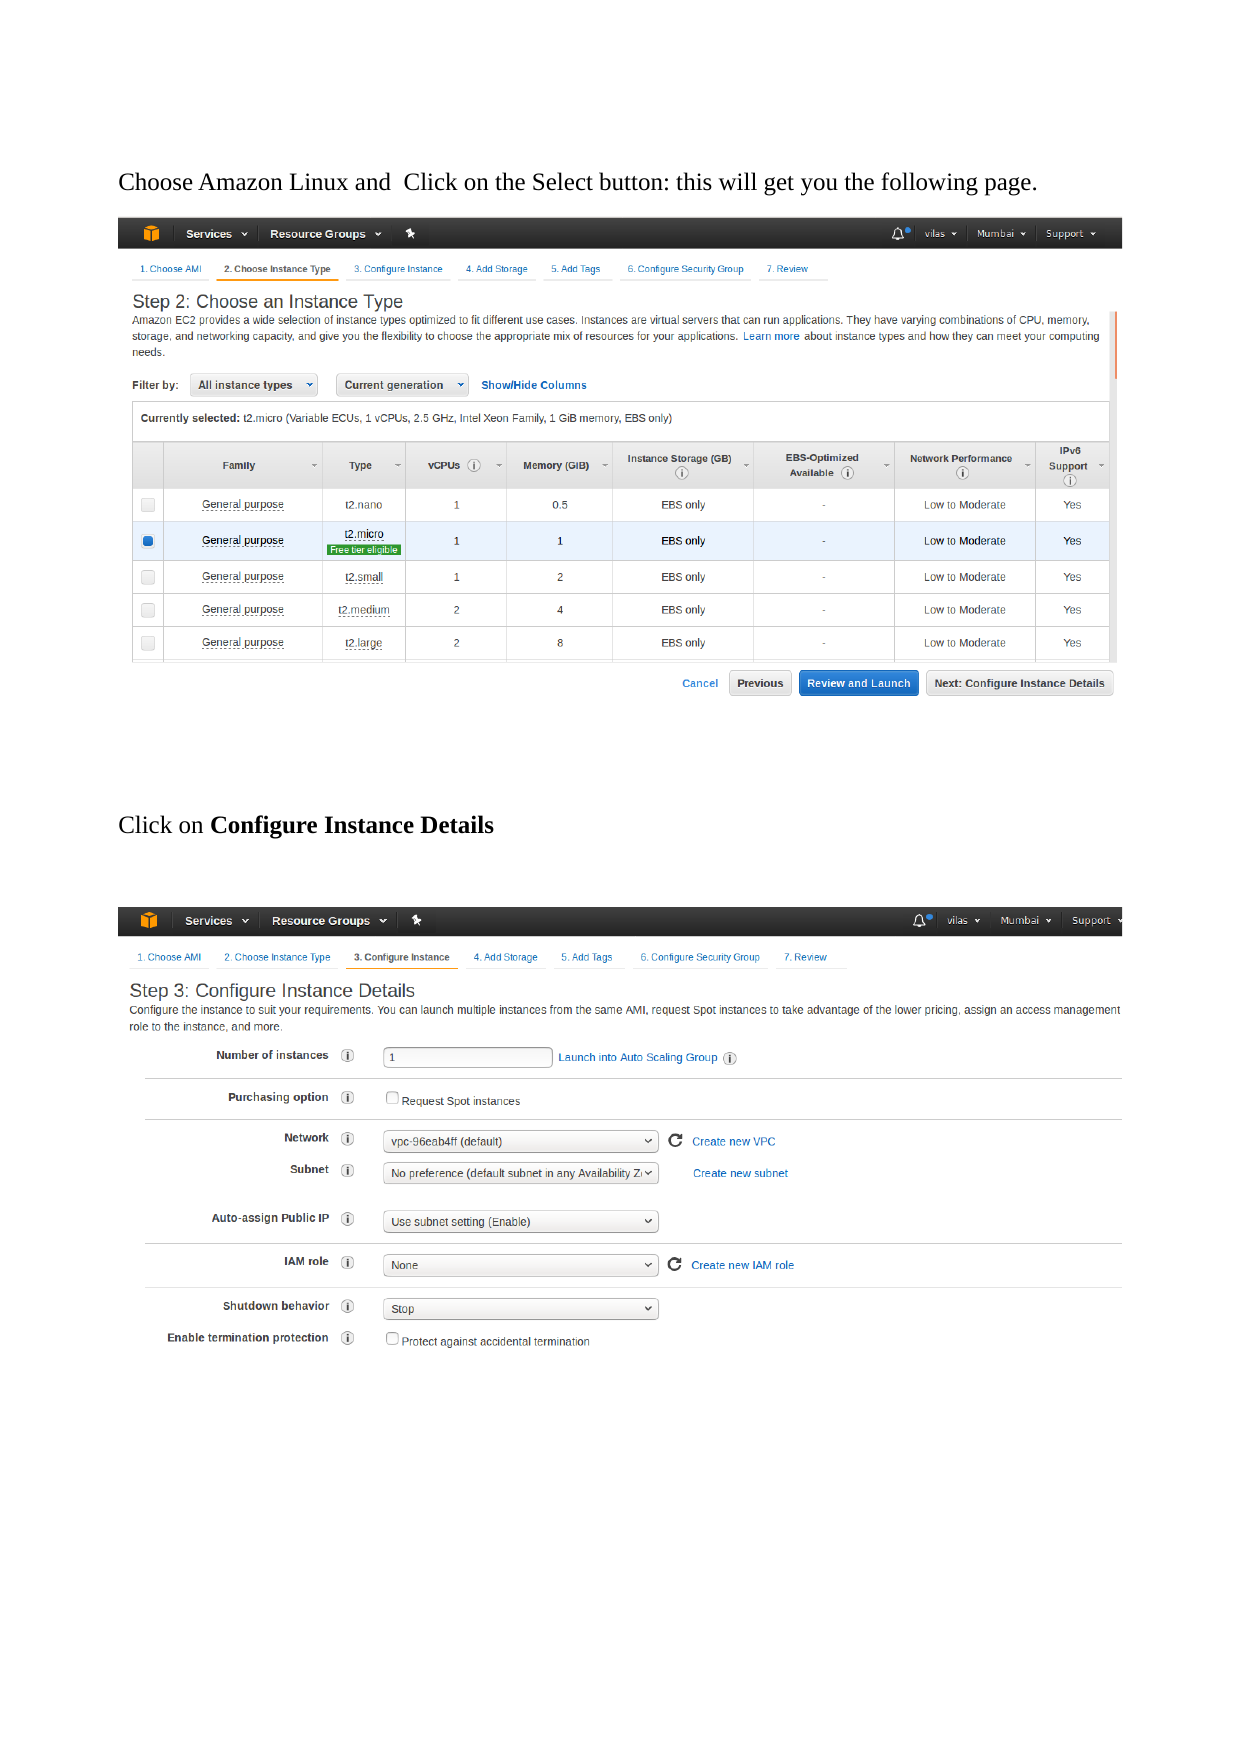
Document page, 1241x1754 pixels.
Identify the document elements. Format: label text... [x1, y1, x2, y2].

picture [118, 216, 1123, 706]
text Click on Configure Instance Details [118, 810, 1122, 838]
picture [118, 907, 1123, 1353]
text Choose Amazon Linux and Click on the Select button: this will get you the following page. [118, 167, 1122, 196]
